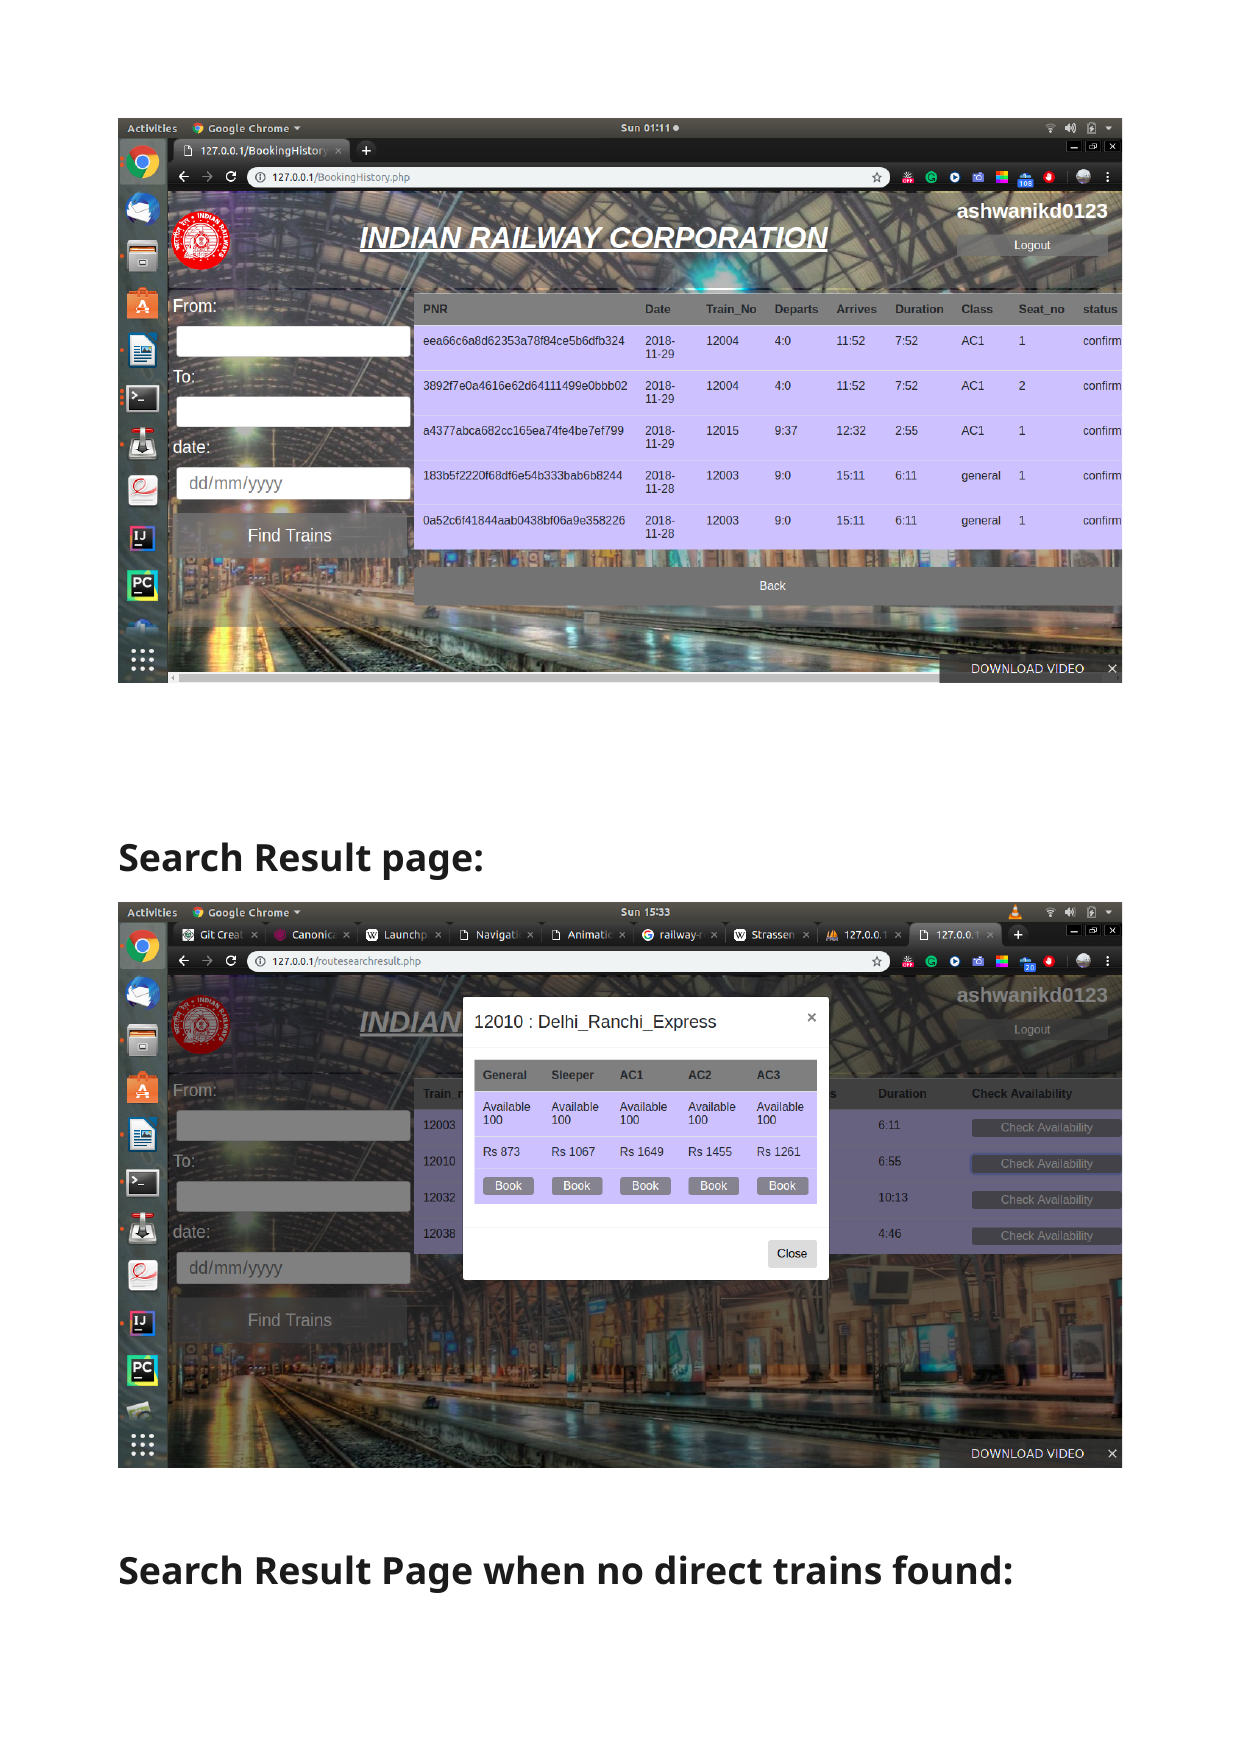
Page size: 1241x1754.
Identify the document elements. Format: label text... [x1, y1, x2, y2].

picture [118, 902, 1123, 1468]
text Search Result page: [118, 831, 1122, 882]
picture [118, 118, 1123, 683]
text Search Result Page when no direct trains found: [118, 1544, 1122, 1595]
